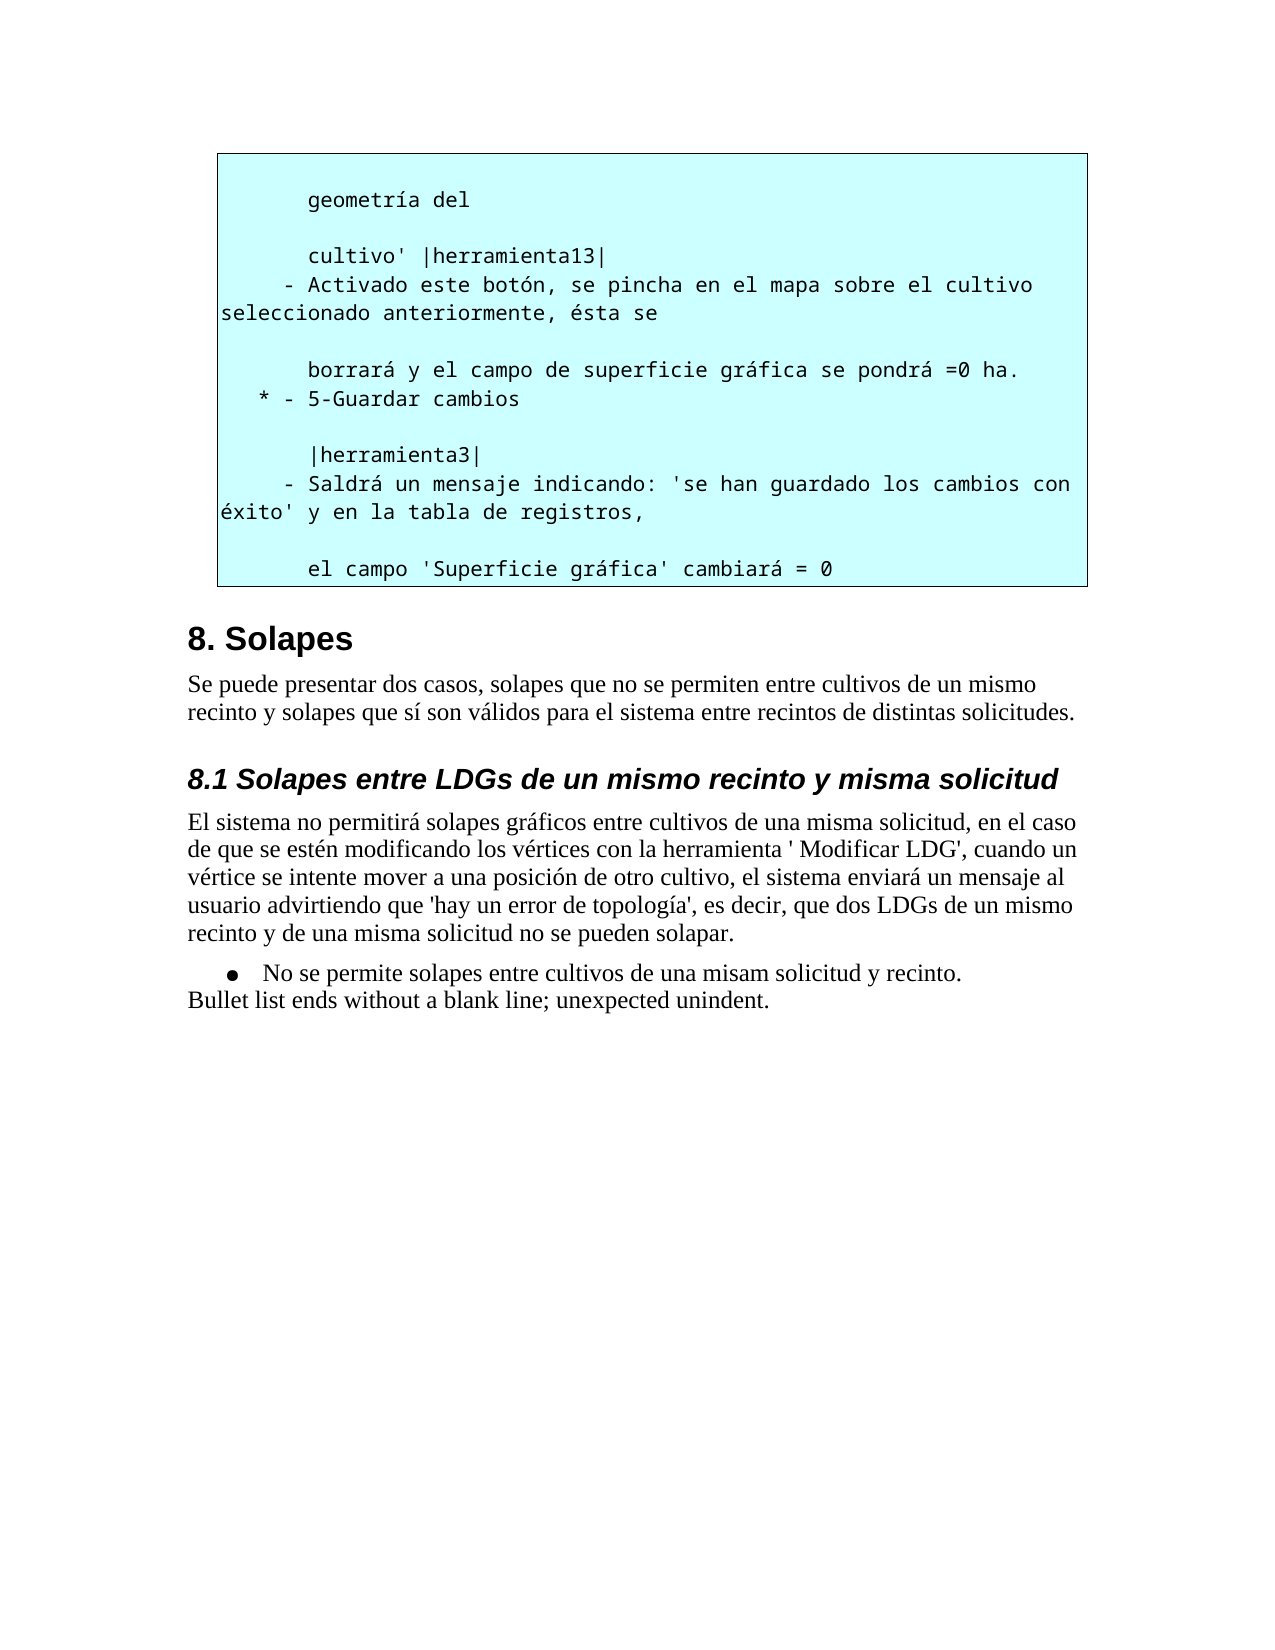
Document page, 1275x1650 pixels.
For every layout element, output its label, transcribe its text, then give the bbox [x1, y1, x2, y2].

subtitle 8.1 Solapes entre LDGs de un mismo recinto y misma solicitud [187, 763, 1087, 795]
subtitle 8. Solapes [187, 620, 1087, 657]
text Se puede presentar dos casos, solapes que no se permiten entre cultivos de un mismo recinto y solapes que sí son válidos para el sistema entre recintos de distintas solicitudes. [187, 670, 1087, 725]
text El sistema no permitirá solapes gráficos entre cultivos de una misma solicitud, en el caso de que se estén modificando los vértices con la herramienta ' Modificar LDG', cuando un vértice se intente mover a una posición de otro cultivo, el sistema enviará un mensaje al usuario advirtiendo que 'hay un error de topología', es decir, que dos LDGs de un mismo recinto y de una misma solicitud no se pueden solapar. [187, 808, 1087, 946]
text Bullet list ends without a blank line; unexpected unindent. [187, 987, 1087, 1014]
text geometría del cultivo' |herramienta13| - Activado este botón, se pincha en el mapa sobre el cultivo seleccionado anteriormente, ésta se borrará y el campo de superficie gráfica se pondrá =0 ha. * - 5-Guardar cambios |herramienta3| - Saldrá un mensaje indicando: 'se han guardado los cambios con éxito' y en la tabla de registros, el campo 'Superficie gráfica' cambiará = 0 [218, 154, 1087, 586]
list No se permite solapes entre cultivos de una misam solicitud y recinto. [225, 959, 1087, 987]
